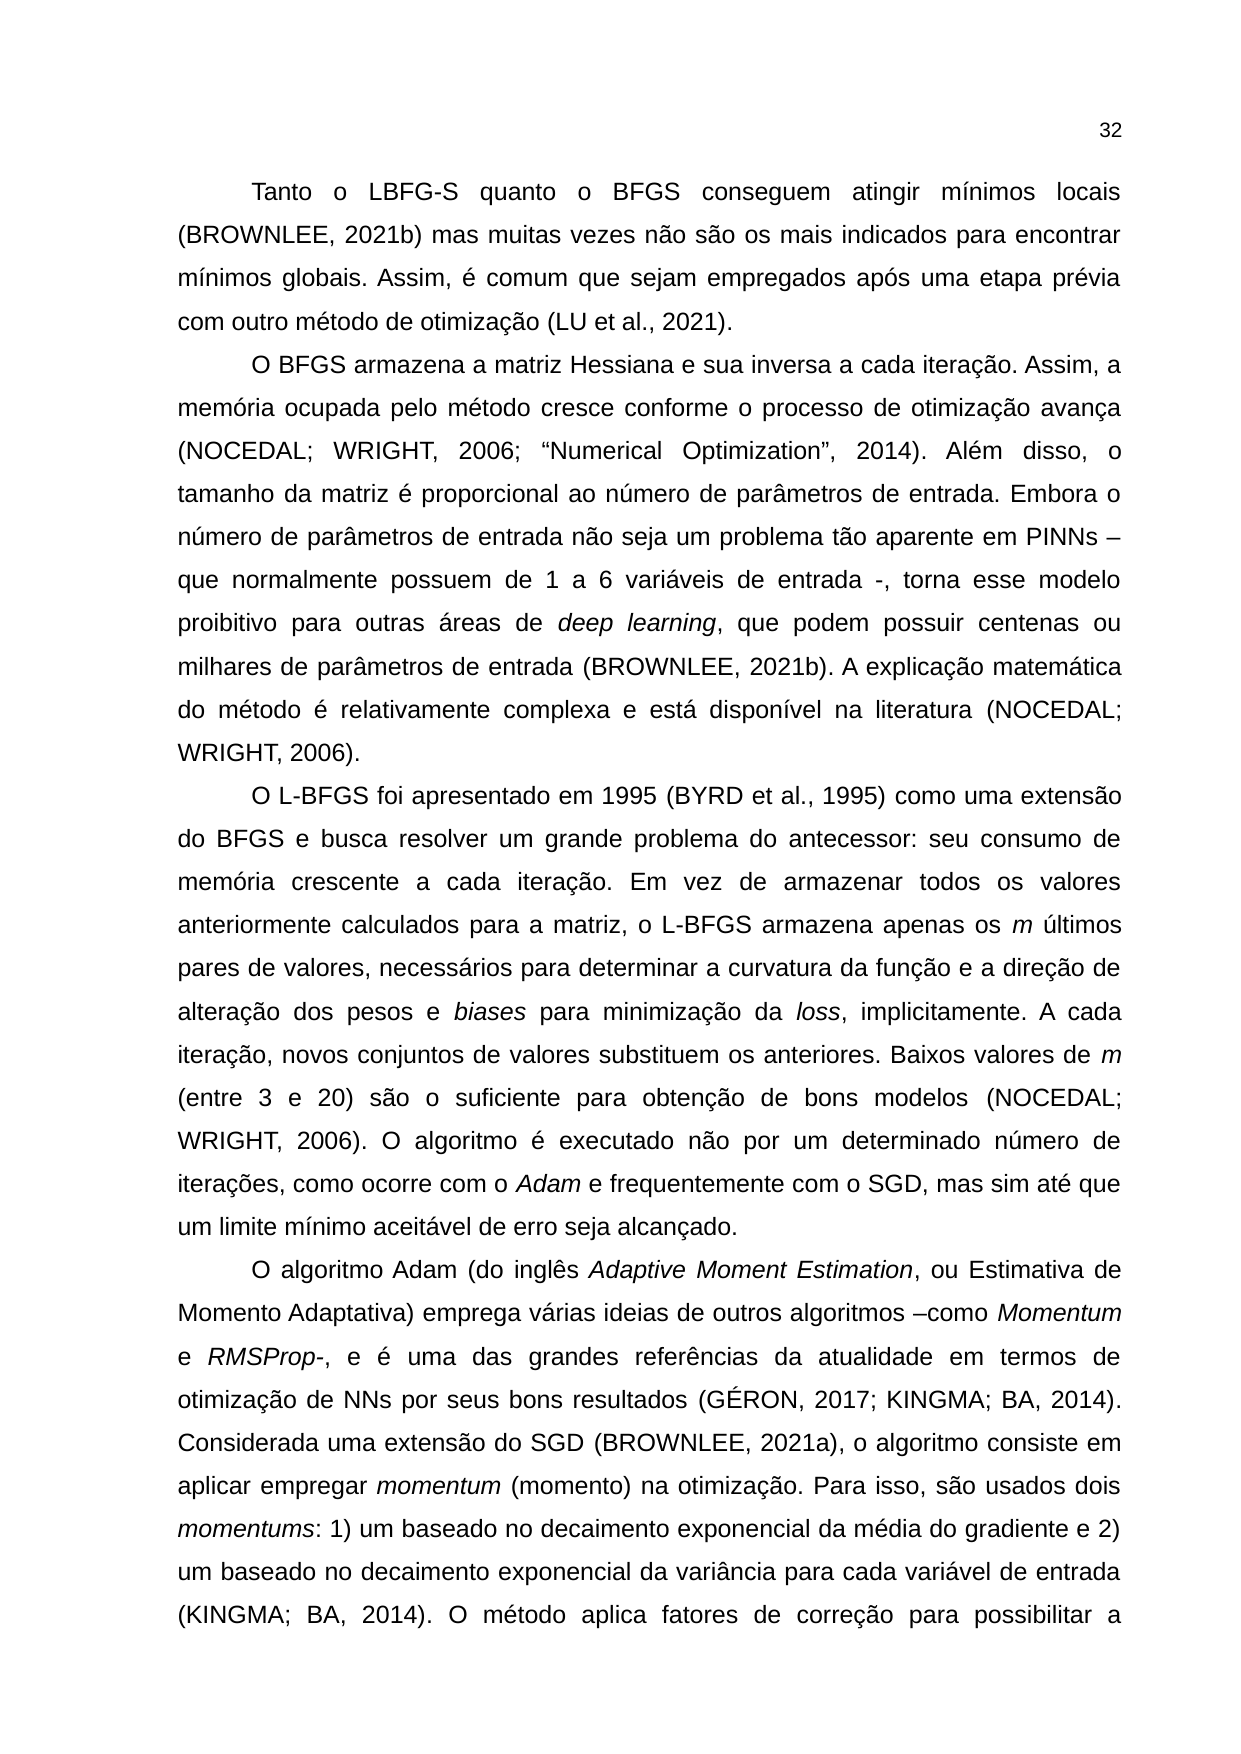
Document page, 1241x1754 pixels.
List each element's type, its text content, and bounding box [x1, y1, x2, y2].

text O algoritmo Adam (do inglês Adaptive Moment Estimation, ou Estimativa de Momento Adaptativa) emprega várias ideias de outros algoritmos –como Momentum e RMSProp-, e é uma das grandes referências da atualidade em termos de otimização de NNs por seus bons resultados (GÉRON, 2017; KINGMA; BA, 2014). Considerada uma extensão do SGD (BROWNLEE, 2021a), o algoritmo consiste em aplicar empregar momentum (momento) na otimização. Para isso, são usados dois momentums: 1) um baseado no decaimento exponencial da média do gradiente e 2) um baseado no decaimento exponencial da variância para cada variável de entrada (KINGMA; BA, 2014). O método aplica fatores de correção para possibilitar a [177, 1255, 1122, 1629]
text O L-BFGS foi apresentado em 1995 (BYRD et al., 1995) como uma extensão do BFGS e busca resolver um grande problema do antecessor: seu consumo de memória crescente a cada iteração. Em vez de armazenar todos os valores anteriormente calculados para a matriz, o L-BFGS armazena apenas os m últimos pares de valores, necessários para determinar a curvatura da função e a direção de alteração dos pesos e biases para minimização da loss, implicitamente. A cada iteração, novos conjuntos de valores substituem os anteriores. Baixos valores de m (entre 3 e 20) são o suficiente para obtenção de bons modelos (NOCEDAL; WRIGHT, 2006). O algoritmo é executado não por um determinado número de iterações, como ocorre com o Adam e frequentemente com o SGD, mas sim até que um limite mínimo aceitável de erro seja alcançado. [177, 781, 1122, 1241]
text O BFGS armazena a matriz Hessiana e sua inversa a cada iteração. Assim, a memória ocupada pelo método cresce conforme o processo de otimização avança (NOCEDAL; WRIGHT, 2006; “Numerical Optimization”, 2014). Além disso, o tamanho da matriz é proporcional ao número de parâmetros de entrada. Embora o número de parâmetros de entrada não seja um problema tão aparente em PINNs – que normalmente possuem de 1 a 6 variáveis de entrada -, torna esse modelo proibitivo para outras áreas de deep learning, que podem possuir centenas ou milhares de parâmetros de entrada (BROWNLEE, 2021b). A explicação matemática do método é relativamente complexa e está disponível na literatura (NOCEDAL; WRIGHT, 2006). [177, 349, 1122, 766]
text Tanto o LBFG-S quanto o BFGS conseguem atingir mínimos locais (BROWNLEE, 2021b) mas muitas vezes não são os mais indicados para encontrar mínimos globais. Assim, é comum que sejam empregados após uma etapa prévia com outro método de otimização (LU et al., 2021). [177, 177, 1122, 335]
